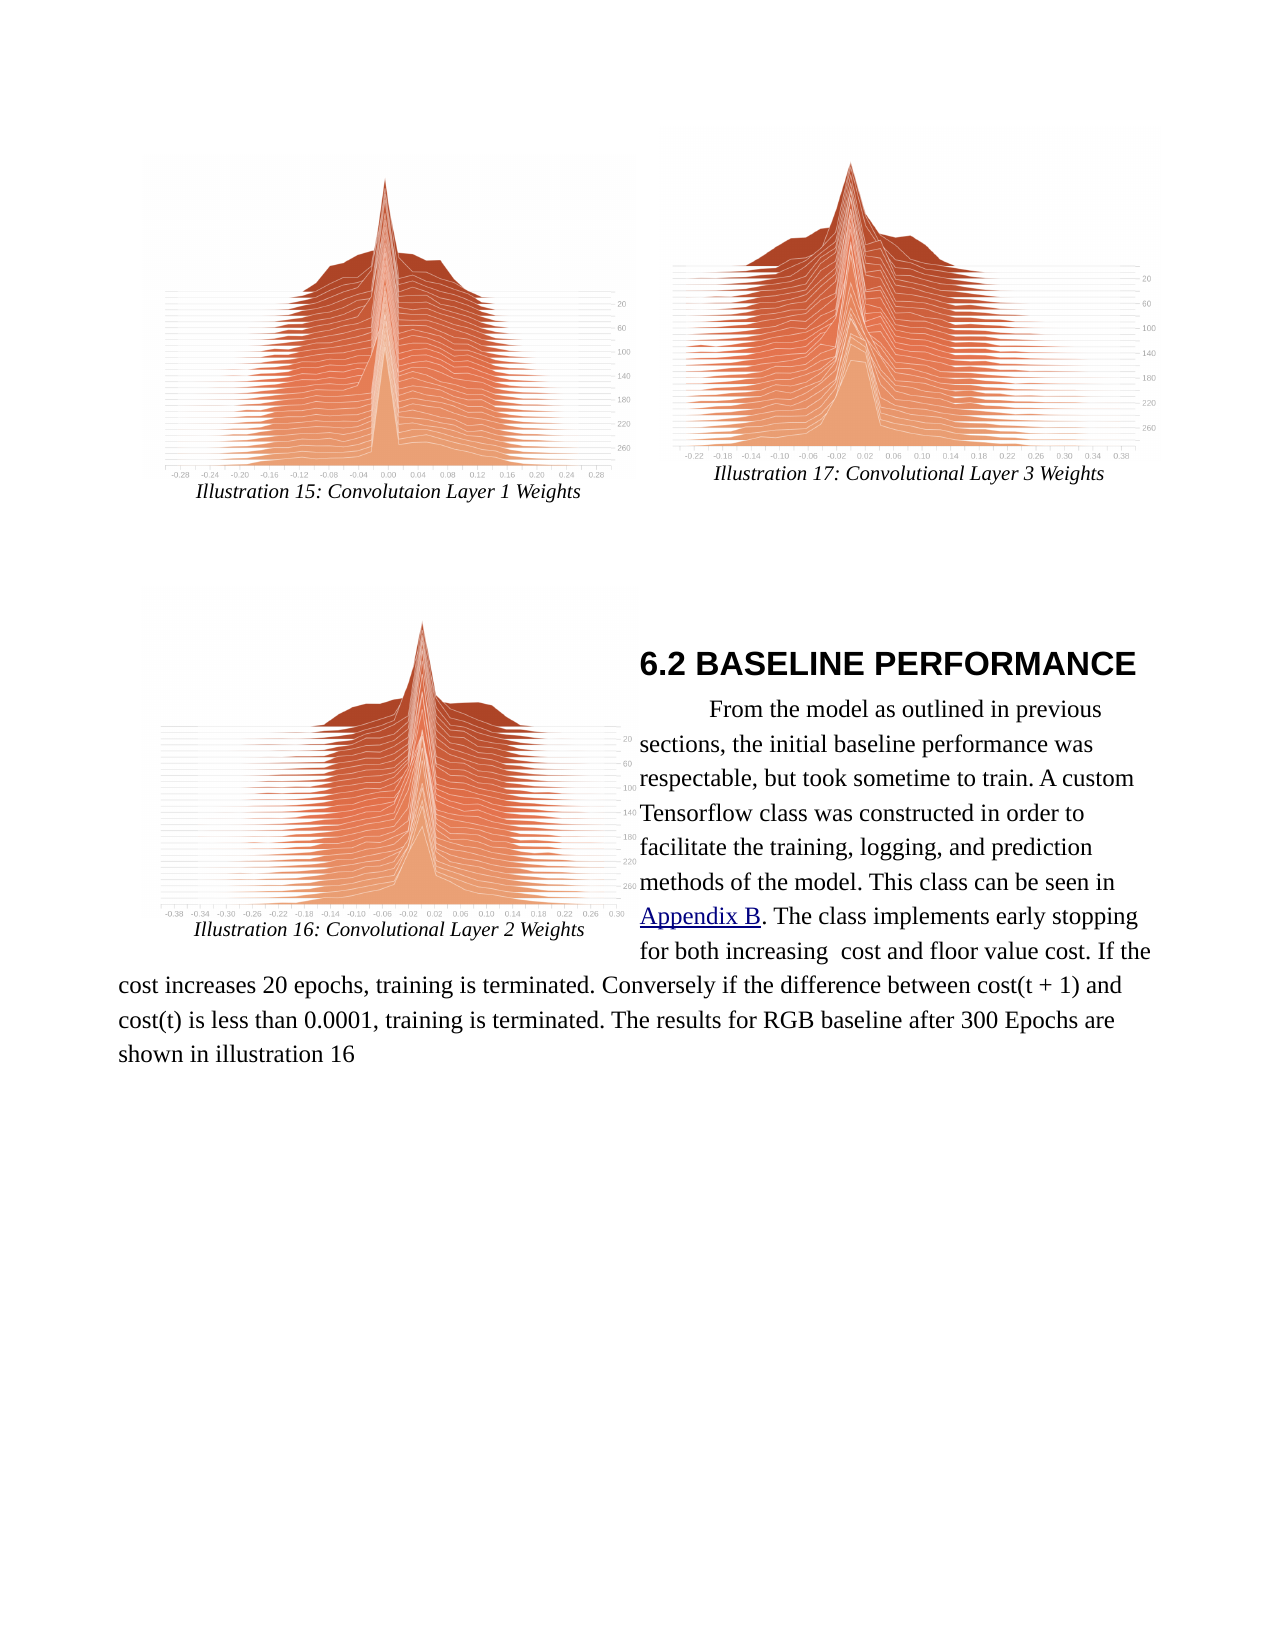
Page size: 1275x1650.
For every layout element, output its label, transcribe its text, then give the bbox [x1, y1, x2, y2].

text From the model as outlined in previous sections, the initial baseline performance was respectable, but took sometime to train. A custom Tensorflow class was constructed in order to facilitate the training, logging, and prediction methods of the model. This class can be seen in Appendix B. The class implements early stopping for both increasing cost and floor value cost. If the cost increases 20 epochs, training is terminated. Conversely if the difference between cost(t + 1) and cost(t) is less than 0.0001, training is terminated. The results for RGB baseline after 300 Epochs are shown in illustration 16 [118, 694, 1157, 1068]
text Illustration 16: Convolutional Layer 2 Weights [141, 918, 639, 941]
text Illustration 17: Convolutional Layer 3 Weights [659, 461, 1161, 485]
subtitle 6.2 BASELINE PERFORMANCE [640, 643, 1157, 682]
subtitle [118, 643, 140, 682]
text Illustration 15: Convolutaion Layer 1 Weights [142, 479, 636, 503]
picture [658, 126, 1161, 461]
picture [142, 154, 636, 479]
picture [140, 586, 640, 918]
